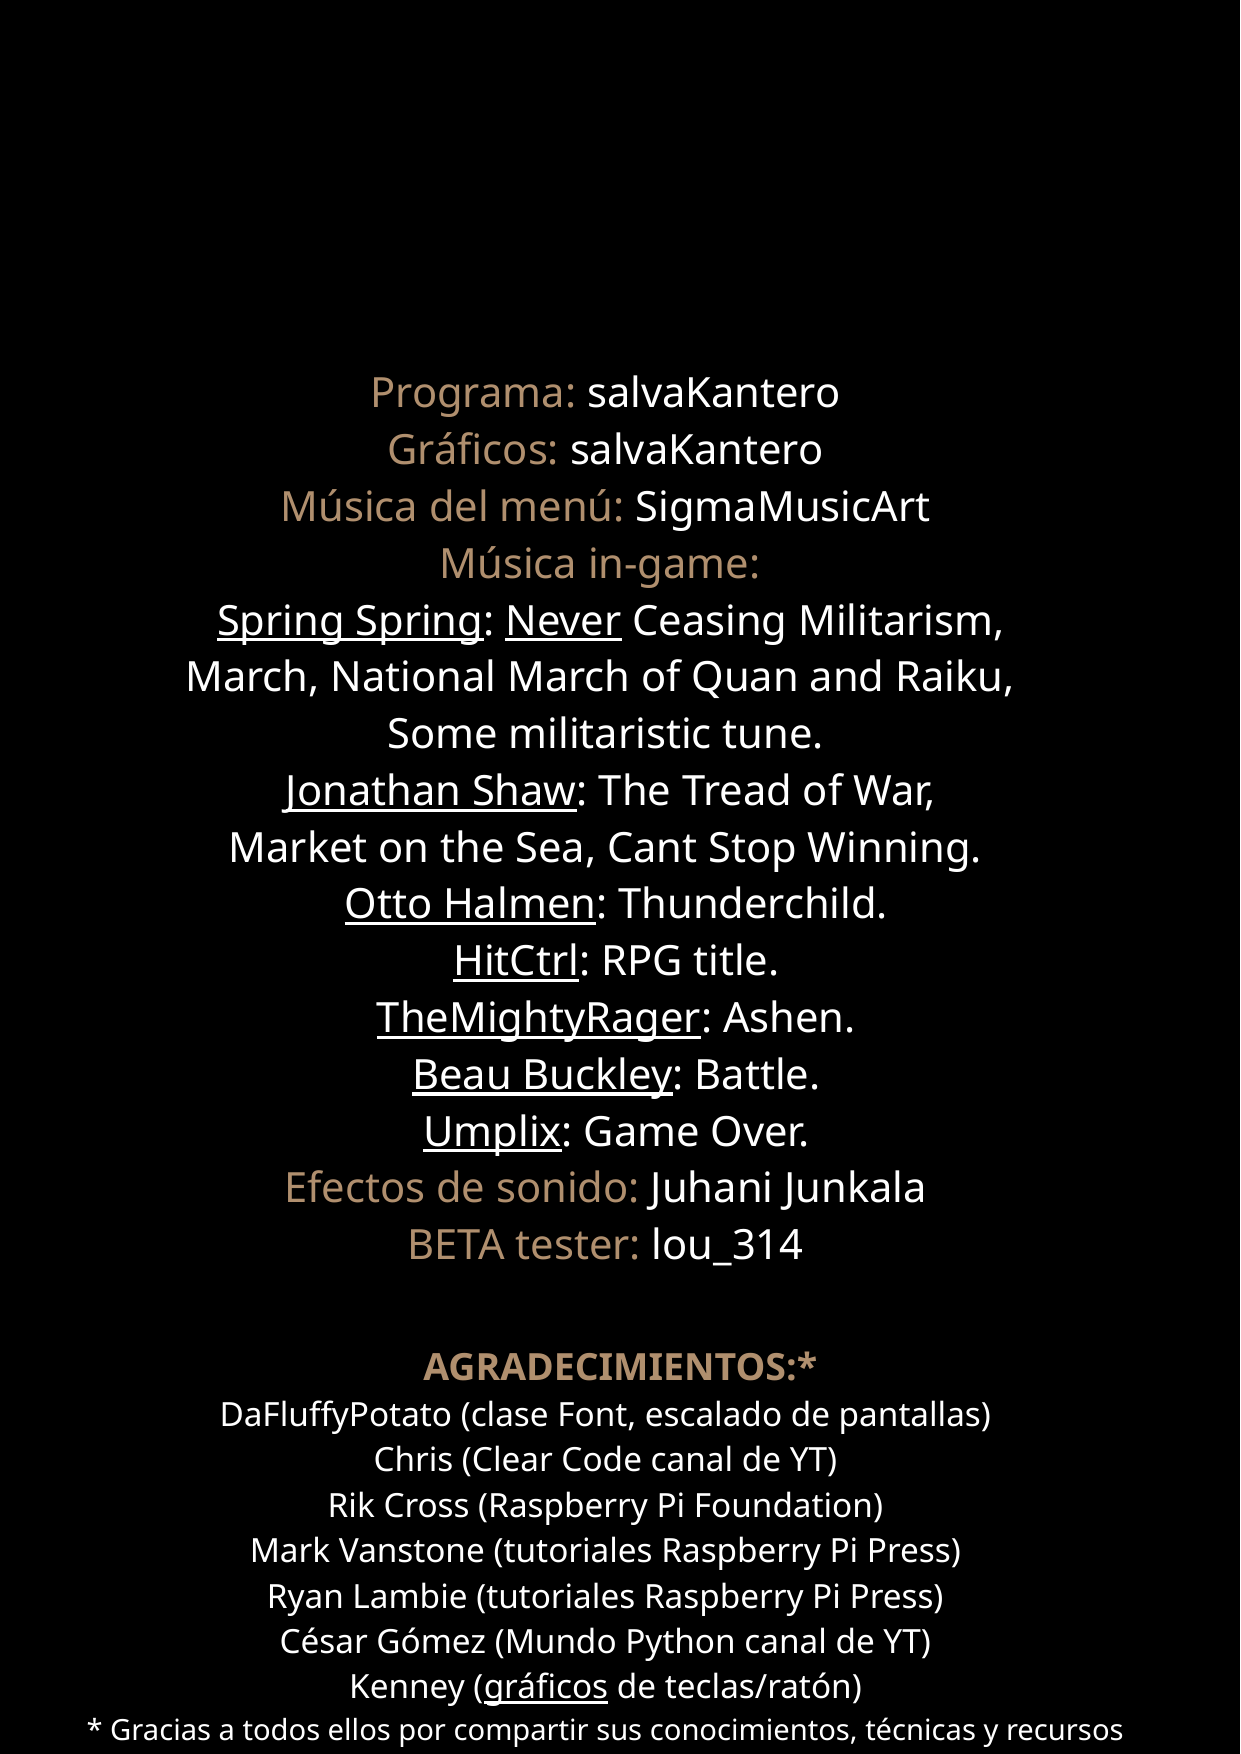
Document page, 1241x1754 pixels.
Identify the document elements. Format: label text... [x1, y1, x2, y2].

text Market on the Sea, Cant Stop Winning. [0, 817, 1211, 874]
text Gráficos: salvaKantero [0, 420, 1211, 477]
text Música in-game: [0, 534, 1211, 590]
text AGRADECIMIENTOS:* [29, 1340, 1211, 1391]
text Programa: salvaKantero [0, 363, 1211, 420]
text Umplix: Game Over. [0, 1101, 1211, 1158]
text Ryan Lambie (tutoriales Raspberry Pi Press) [0, 1572, 1211, 1618]
text Música del menú: SigmaMusicArt [0, 477, 1211, 534]
text BETA tester: lou_314 [0, 1215, 1211, 1272]
text Kenney (gráficos de teclas/ratón) [0, 1663, 1211, 1709]
text Chris (Clear Code canal de YT) [0, 1436, 1211, 1482]
text March, National March of Quan and Raiku, [0, 647, 1211, 704]
text César Gómez (Mundo Python canal de YT) [0, 1618, 1211, 1663]
text HitCtrl: RPG title. [0, 931, 1211, 988]
text Beau Buckley: Battle. [0, 1044, 1211, 1101]
text Some militaristic tune. [0, 704, 1211, 761]
text Mark Vanstone (tutoriales Raspberry Pi Press) [0, 1527, 1211, 1572]
text Spring Spring: Never Ceasing Militarism, [0, 590, 1211, 647]
text * Gracias a todos ellos por compartir sus conocimientos, técnicas y recursos [0, 1709, 1211, 1748]
text TheMightyRager: Ashen. [0, 988, 1211, 1044]
text Otto Halmen: Thunderchild. [0, 874, 1211, 931]
text DaFluffyPotato (clase Font, escalado de pantallas) [0, 1391, 1211, 1436]
text Rik Cross (Raspberry Pi Foundation) [0, 1482, 1211, 1527]
text Jonathan Shaw: The Tread of War, [0, 761, 1211, 817]
text Efectos de sonido: Juhani Junkala [0, 1158, 1211, 1215]
